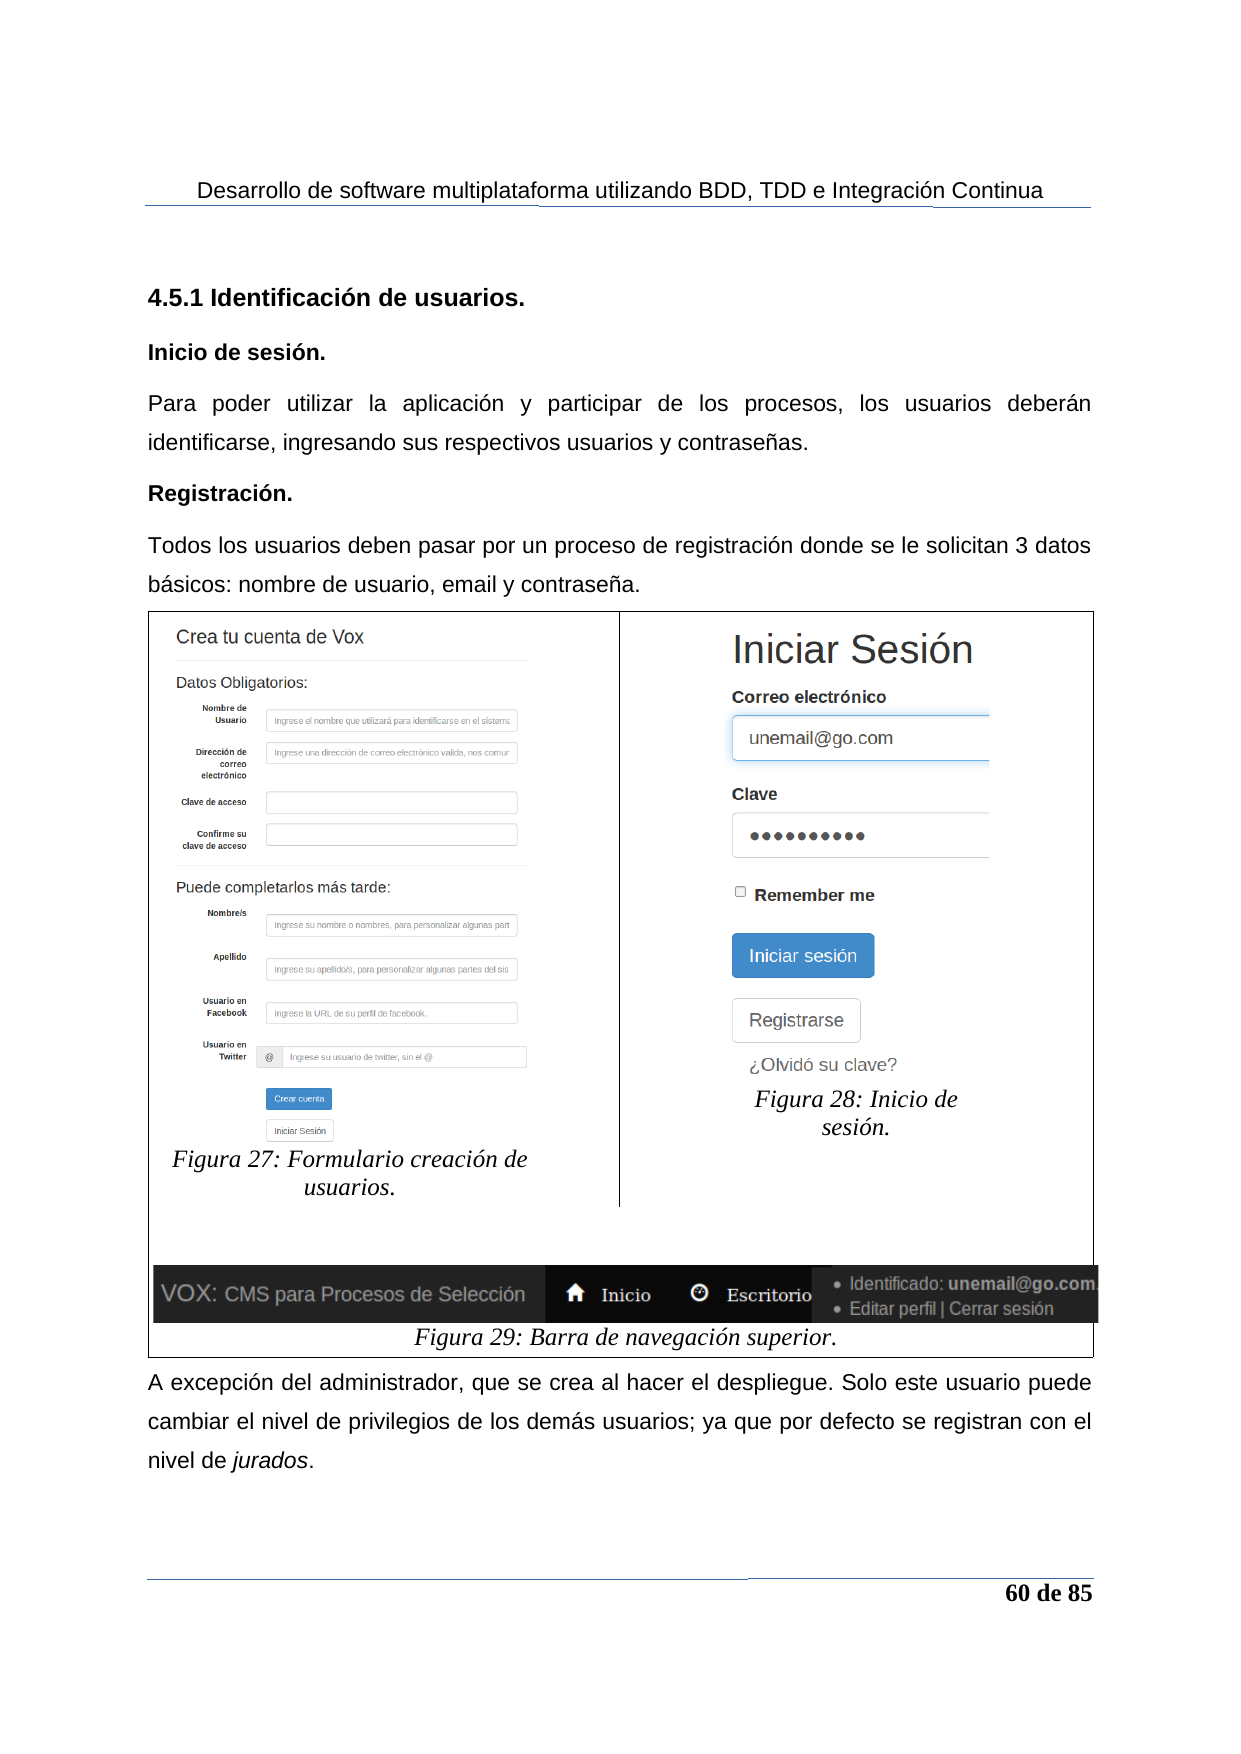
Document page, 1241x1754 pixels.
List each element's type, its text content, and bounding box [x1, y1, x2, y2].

text Registración. [148, 480, 1093, 507]
text Para poder utilizar la aplicación y participar de los procesos, los usuarios deberán identificarse, ingresando sus respectivos usuarios y contraseñas. [148, 390, 1093, 456]
table_header [620, 612, 1093, 1207]
picture [153, 1265, 1099, 1323]
table_cell [149, 1207, 1093, 1247]
text Inicio de sesión. [148, 338, 1093, 365]
text Todos los usuarios deben pasar por un proceso de registración donde se le solicitan 3 datos básicos: nombre de usuario, email y contraseña. [148, 532, 1093, 597]
text A excepción del administrador, que se crea al hacer el despliegue. Solo este usuario puede cambiar el nivel de privilegios de los demás usuarios; ya que por defecto se registran con el nivel de jurados. [148, 1368, 1093, 1474]
subtitle 4.5.1 Identificación de usuarios. [148, 283, 1093, 312]
table_cell [149, 1247, 1093, 1357]
picture [171, 628, 529, 1144]
picture [722, 628, 990, 1084]
table_header [149, 612, 619, 1207]
